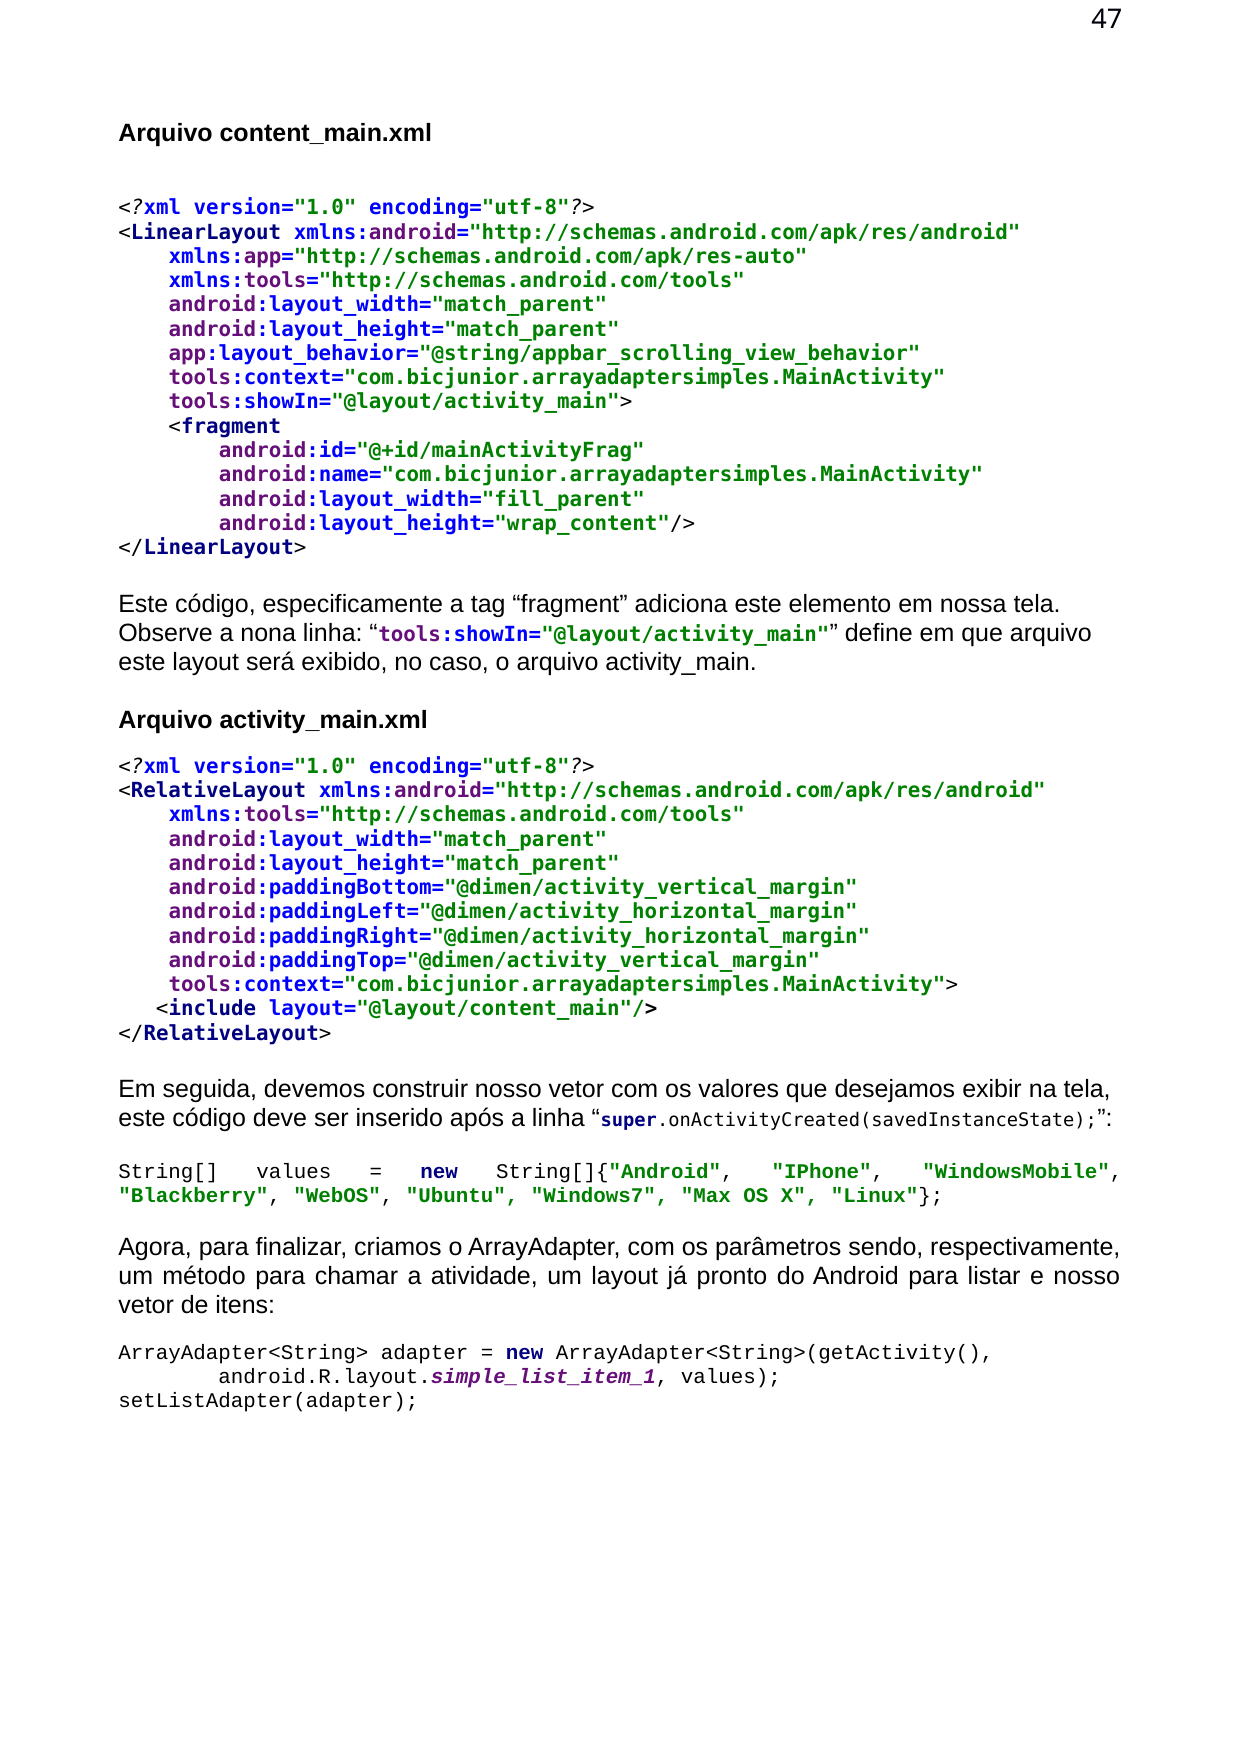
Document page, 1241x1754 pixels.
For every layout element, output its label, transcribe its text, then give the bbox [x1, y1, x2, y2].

text <LinearLayout xmlns:android="http://schemas.android.com/apk/res/android" [118, 220, 1122, 244]
text android:paddingBottom="@dimen/activity_vertical_margin" [118, 875, 1122, 899]
text android:paddingLeft="@dimen/activity_horizontal_margin" [118, 899, 1122, 924]
text </RelativeLayout> [118, 1021, 1122, 1045]
text tools:showIn="@layout/activity_main"> [118, 389, 1122, 414]
text android:layout_width="fill_parent" [118, 487, 1122, 511]
text android:id="@+id/mainActivityFrag" [118, 438, 1122, 462]
text String[] values = new String[]{"Android", "IPhone", "WindowsMobile", "Blackberry", "WebOS", "Ubuntu", "Windows7", "Max OS X", "Linux"}; [118, 1161, 1122, 1209]
text android:layout_width="match_parent" [118, 292, 1122, 317]
text Arquivo activity_main.xml [118, 705, 1122, 733]
text </LinearLayout> [118, 535, 1122, 559]
text ArrayAdapter<String> adapter = new ArrayAdapter<String>(getActivity(), [118, 1342, 1122, 1366]
text android:paddingTop="@dimen/activity_vertical_margin" [118, 948, 1122, 972]
text android.R.layout.simple_list_item_1, values); [118, 1366, 1122, 1389]
text tools:context="com.bicjunior.arrayadaptersimples.MainActivity"> [118, 972, 1122, 996]
text <fragment [118, 414, 1122, 438]
text Este código, especificamente a tag “fragment” adiciona este elemento em nossa tela. Observe a nona linha: “tools:showIn="@layout/activity_main"” define em que arquivo este layout será exibido, no caso, o arquivo activity_main. [118, 589, 1122, 675]
text <?xml version="1.0" encoding="utf-8"?> [118, 754, 1122, 778]
text Arquivo content_main.xml [118, 118, 1122, 147]
text tools:context="com.bicjunior.arrayadaptersimples.MainActivity" [118, 365, 1122, 389]
text app:layout_behavior="@string/appbar_scrolling_view_behavior" [118, 341, 1122, 365]
text xmlns:app="http://schemas.android.com/apk/res-auto" [118, 244, 1122, 268]
text android:layout_height="wrap_content"/> [118, 511, 1122, 535]
text android:name="com.bicjunior.arrayadaptersimples.MainActivity" [118, 462, 1122, 487]
text android:layout_width="match_parent" [118, 827, 1122, 851]
text android:layout_height="match_parent" [118, 317, 1122, 341]
text <?xml version="1.0" encoding="utf-8"?> [118, 195, 1122, 220]
text <RelativeLayout xmlns:android="http://schemas.android.com/apk/res/android" [118, 778, 1122, 802]
text Agora, para finalizar, criamos o ArrayAdapter, com os parâmetros sendo, respectivamente, um método para chamar a atividade, um layout já pronto do Android para listar e nosso vetor de itens: [118, 1232, 1122, 1319]
text <include layout="@layout/content_main"/> [118, 996, 1122, 1021]
text android:layout_height="match_parent" [118, 851, 1122, 875]
text android:paddingRight="@dimen/activity_horizontal_margin" [118, 924, 1122, 948]
text xmlns:tools="http://schemas.android.com/tools" [118, 268, 1122, 292]
text Em seguida, devemos construir nosso vetor com os valores que desejamos exibir na tela, este código deve ser inserido após a linha “super.onActivityCreated(savedInstanceState);”: [118, 1074, 1122, 1132]
text xmlns:tools="http://schemas.android.com/tools" [118, 802, 1122, 827]
text setListAdapter(adapter); [118, 1389, 1122, 1413]
